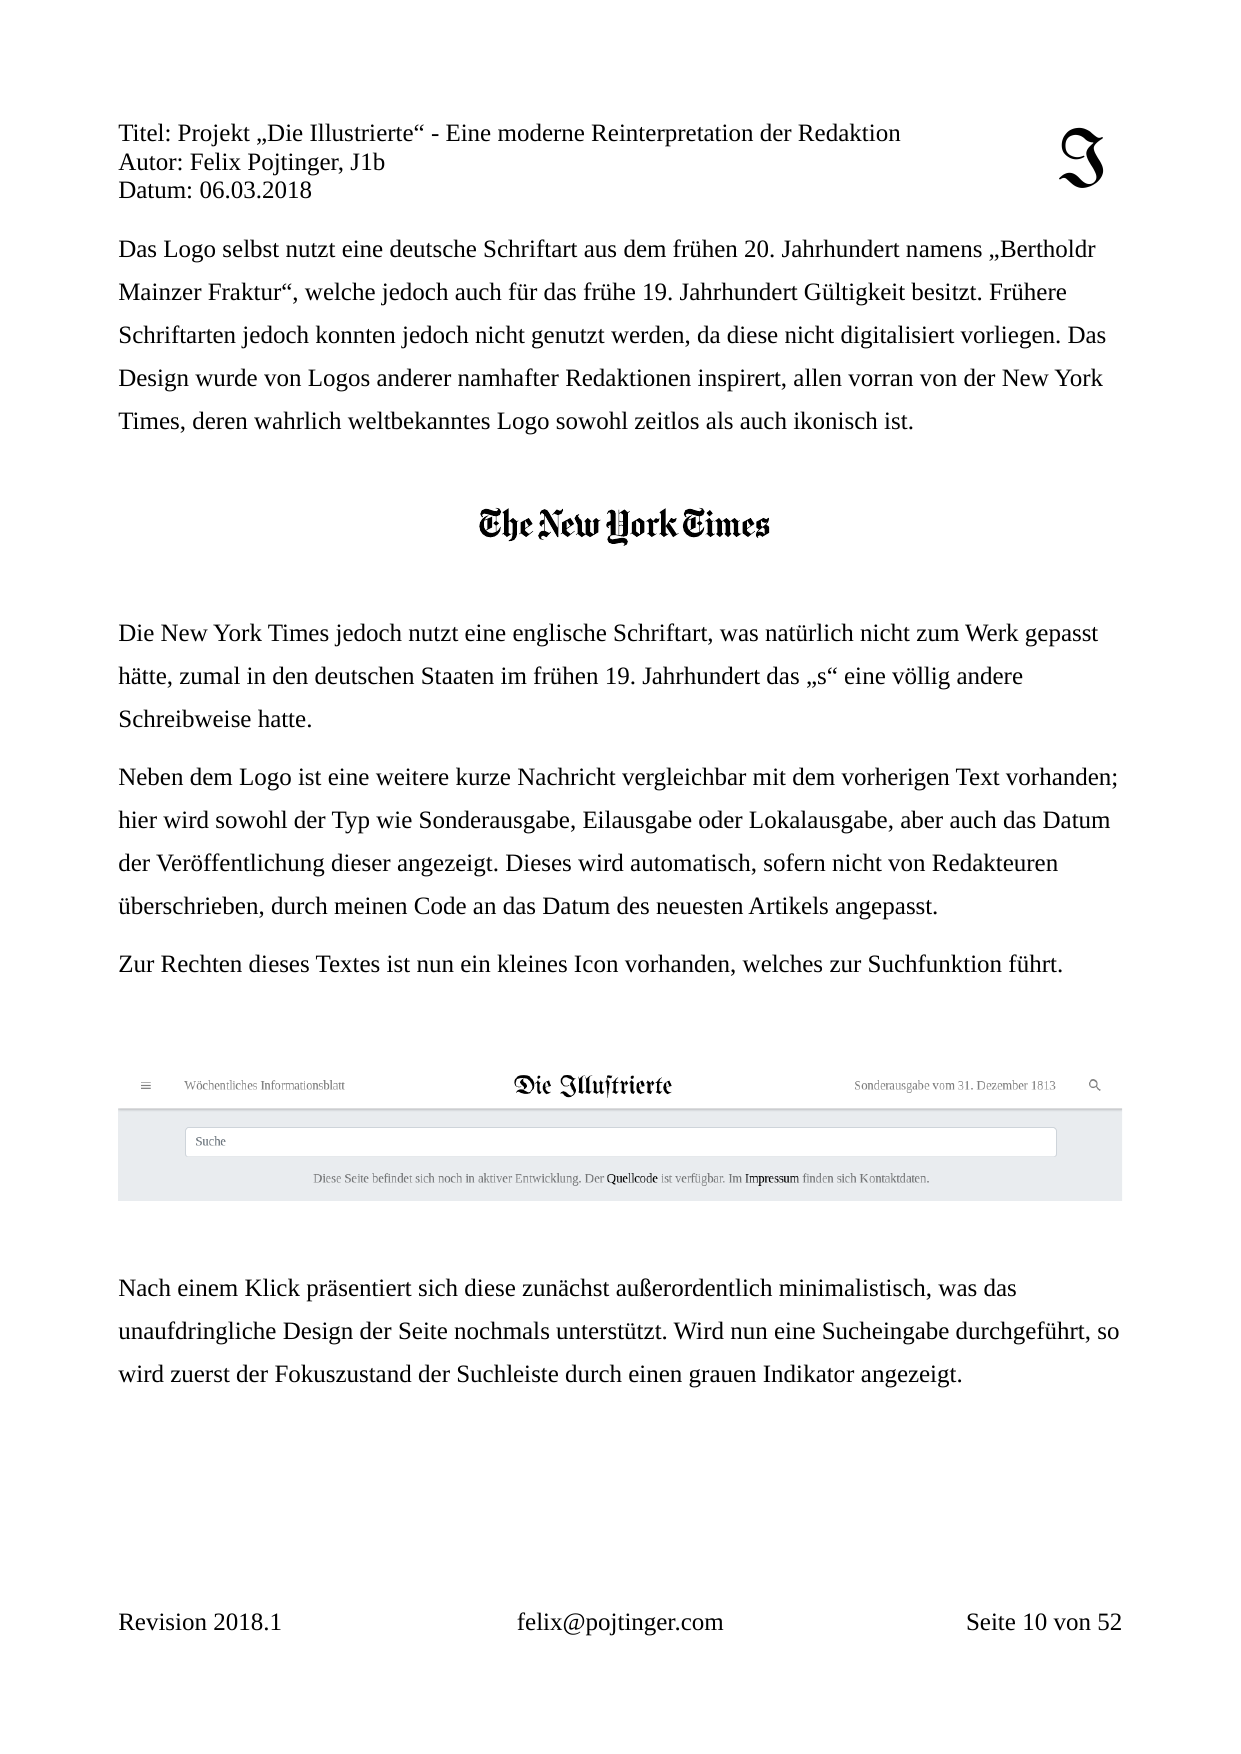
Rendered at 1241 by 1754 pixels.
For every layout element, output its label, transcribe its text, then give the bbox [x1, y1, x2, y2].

text Zur Rechten dieses Textes ist nun ein kleines Icon vorhanden, welches zur Suchfunktion führt. [118, 949, 1122, 978]
text Nach einem Klick präsentiert sich diese zunächst außerordentlich minimalistisch, was das unaufdringliche Design der Seite nochmals unterstützt. Wird nun eine Sucheingabe durchgeführt, so wird zuerst der Fokuszustand der Suchleiste durch einen grauen Indikator angezeigt. [118, 1273, 1122, 1388]
picture [1046, 120, 1120, 194]
text Die New York Times jedoch nutzt eine englische Schriftart, was natürlich nicht zum Werk gepasst hätte, zumal in den deutschen Staaten im frühen 19. Jahrhundert das „s“ eine völlig andere Schreibweise hatte. [118, 618, 1122, 733]
text Neben dem Logo ist eine weitere kurze Nachricht vergleichbar mit dem vorherigen Text vorhanden; hier wird sowohl der Typ wie Sonderausgabe, Eilausgabe oder Lokalausgabe, aber auch das Datum der Veröffentlichung dieser angezeigt. Dieses wird automatisch, sofern nicht von Redakteuren überschrieben, durch meinen Code an das Datum des neuesten Artikels angepasst. [118, 762, 1122, 920]
picture [118, 1064, 1123, 1201]
text Das Logo selbst nutzt eine deutsche Schriftart aus dem frühen 20. Jahrhundert namens „Bertholdr Mainzer Fraktur“, welche jedoch auch für das frühe 19. Jahrhundert Gültigkeit besitzt. Frühere Schriftarten jedoch konnten jedoch nicht genutzt werden, da diese nicht digitalisiert vorliegen. Das Design wurde von Logos anderer namhafter Redaktionen inspirert, allen vorran von der New York Times, deren wahrlich weltbekanntes Logo sowohl zeitlos als auch ikonisch ist. [118, 234, 1122, 435]
